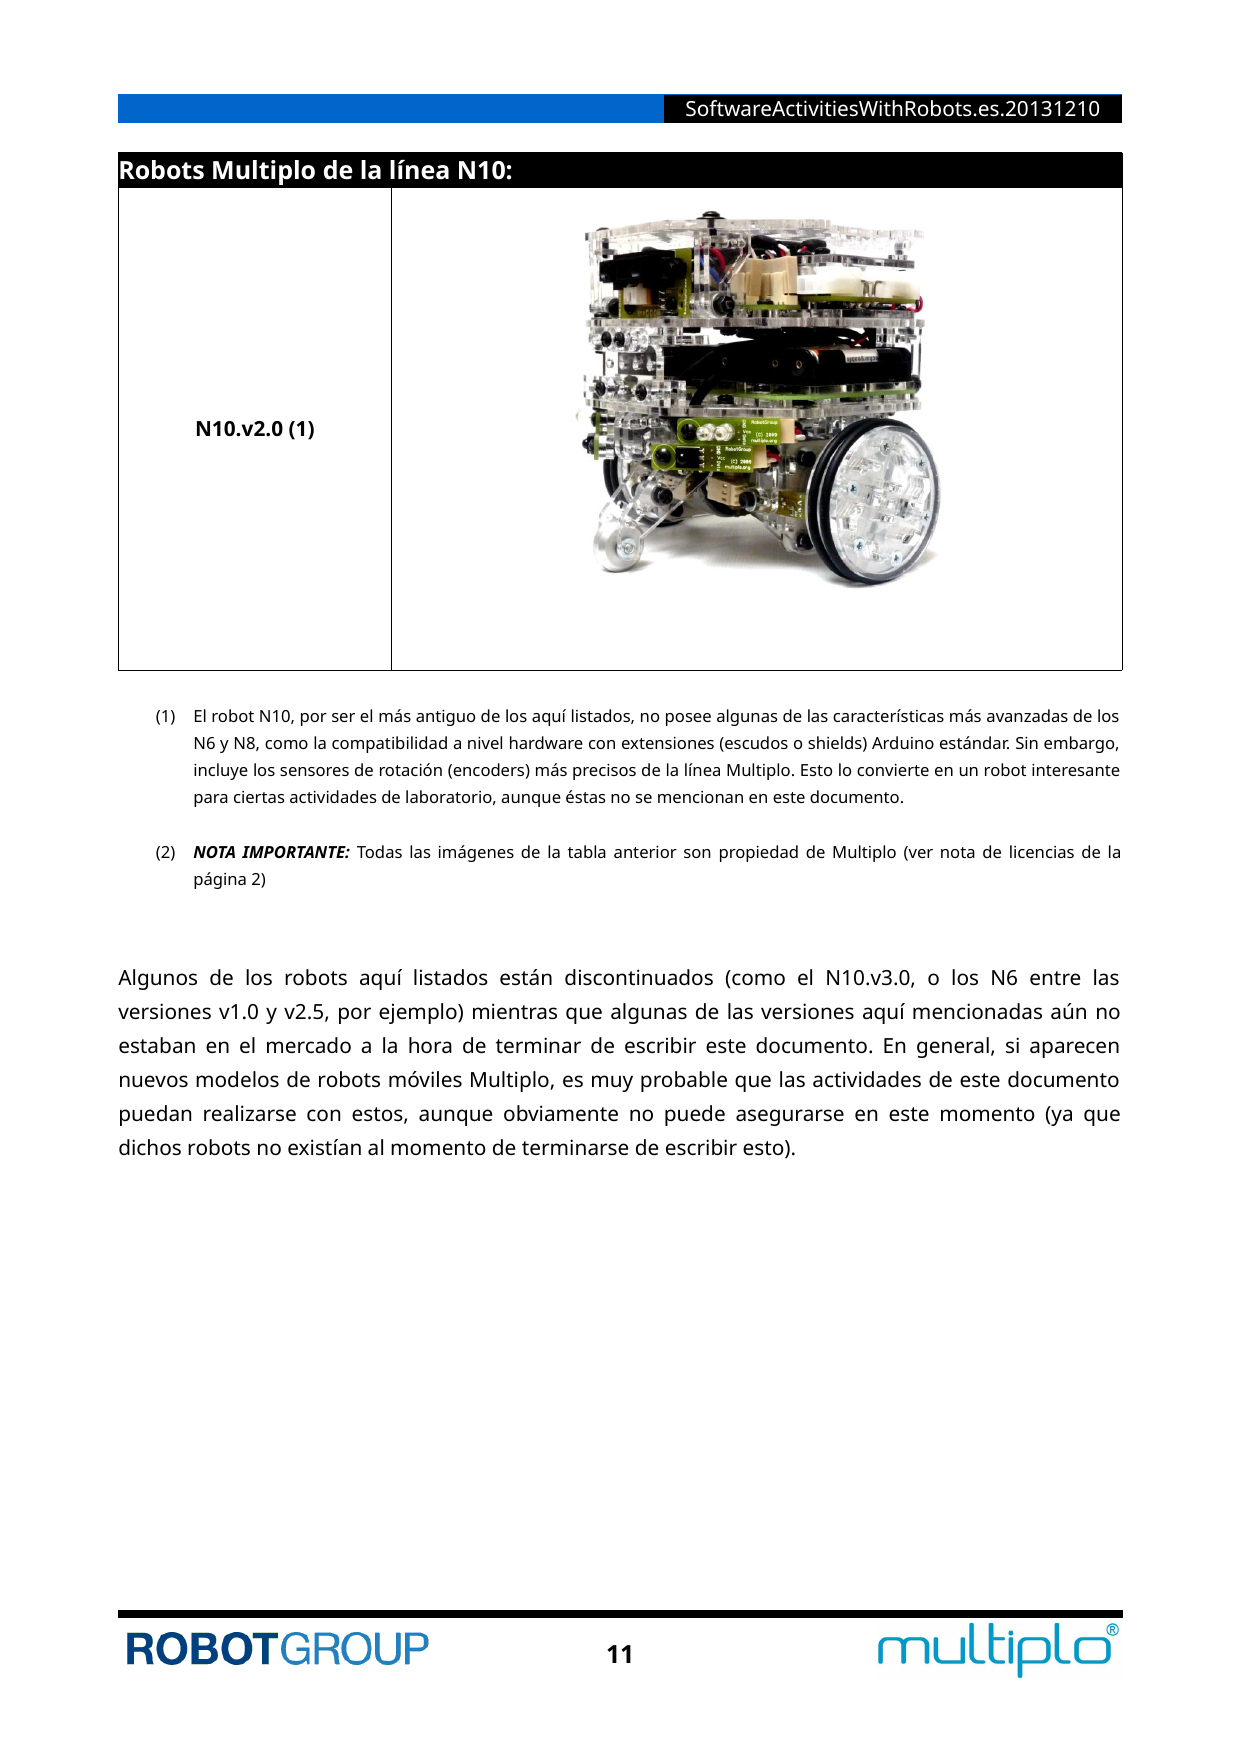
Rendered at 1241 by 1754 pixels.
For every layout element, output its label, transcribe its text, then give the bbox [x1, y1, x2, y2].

list NOTA IMPORTANTE: Todas las imágenes de la tabla anterior son propiedad de Multiplo (ver nota de licencias de la página 2) [156, 840, 1122, 890]
list El robot N10, por ser el más antiguo de los aquí listados, no posee algunas de las características más avanzadas de los N6 y N8, como la compatibilidad a nivel hardware con extensiones (escudos o shields) Arduino estándar. Sin embargo, incluye los sensores de rotación (encoders) más precisos de la línea Multiplo. Esto lo convierte en un robot interesante para ciertas actividades de laboratorio, aunque éstas no se mencionan en este documento. [156, 704, 1122, 808]
table_cell N10.v2.0 (1) [119, 188, 391, 670]
text Algunos de los robots aquí listados están discontinuados (como el N10.v3.0, o los N6 entre las versiones v1.0 y v2.5, por ejemplo) mientras que algunas de las versiones aquí mencionadas aún no estaban en el mercado a la hora de terminar de escribir este documento. En general, si aparecen nuevos modelos de robots móviles Multiplo, es muy probable que las actividades de este documento puedan realizarse con estos, aunque obviamente no puede asegurarse en este momento (ya que dichos robots no existían al momento de terminarse de escribir esto). [118, 963, 1122, 1161]
picture [560, 207, 953, 589]
picture [877, 1622, 1123, 1679]
table_cell [392, 188, 1122, 670]
picture [118, 1622, 434, 1673]
